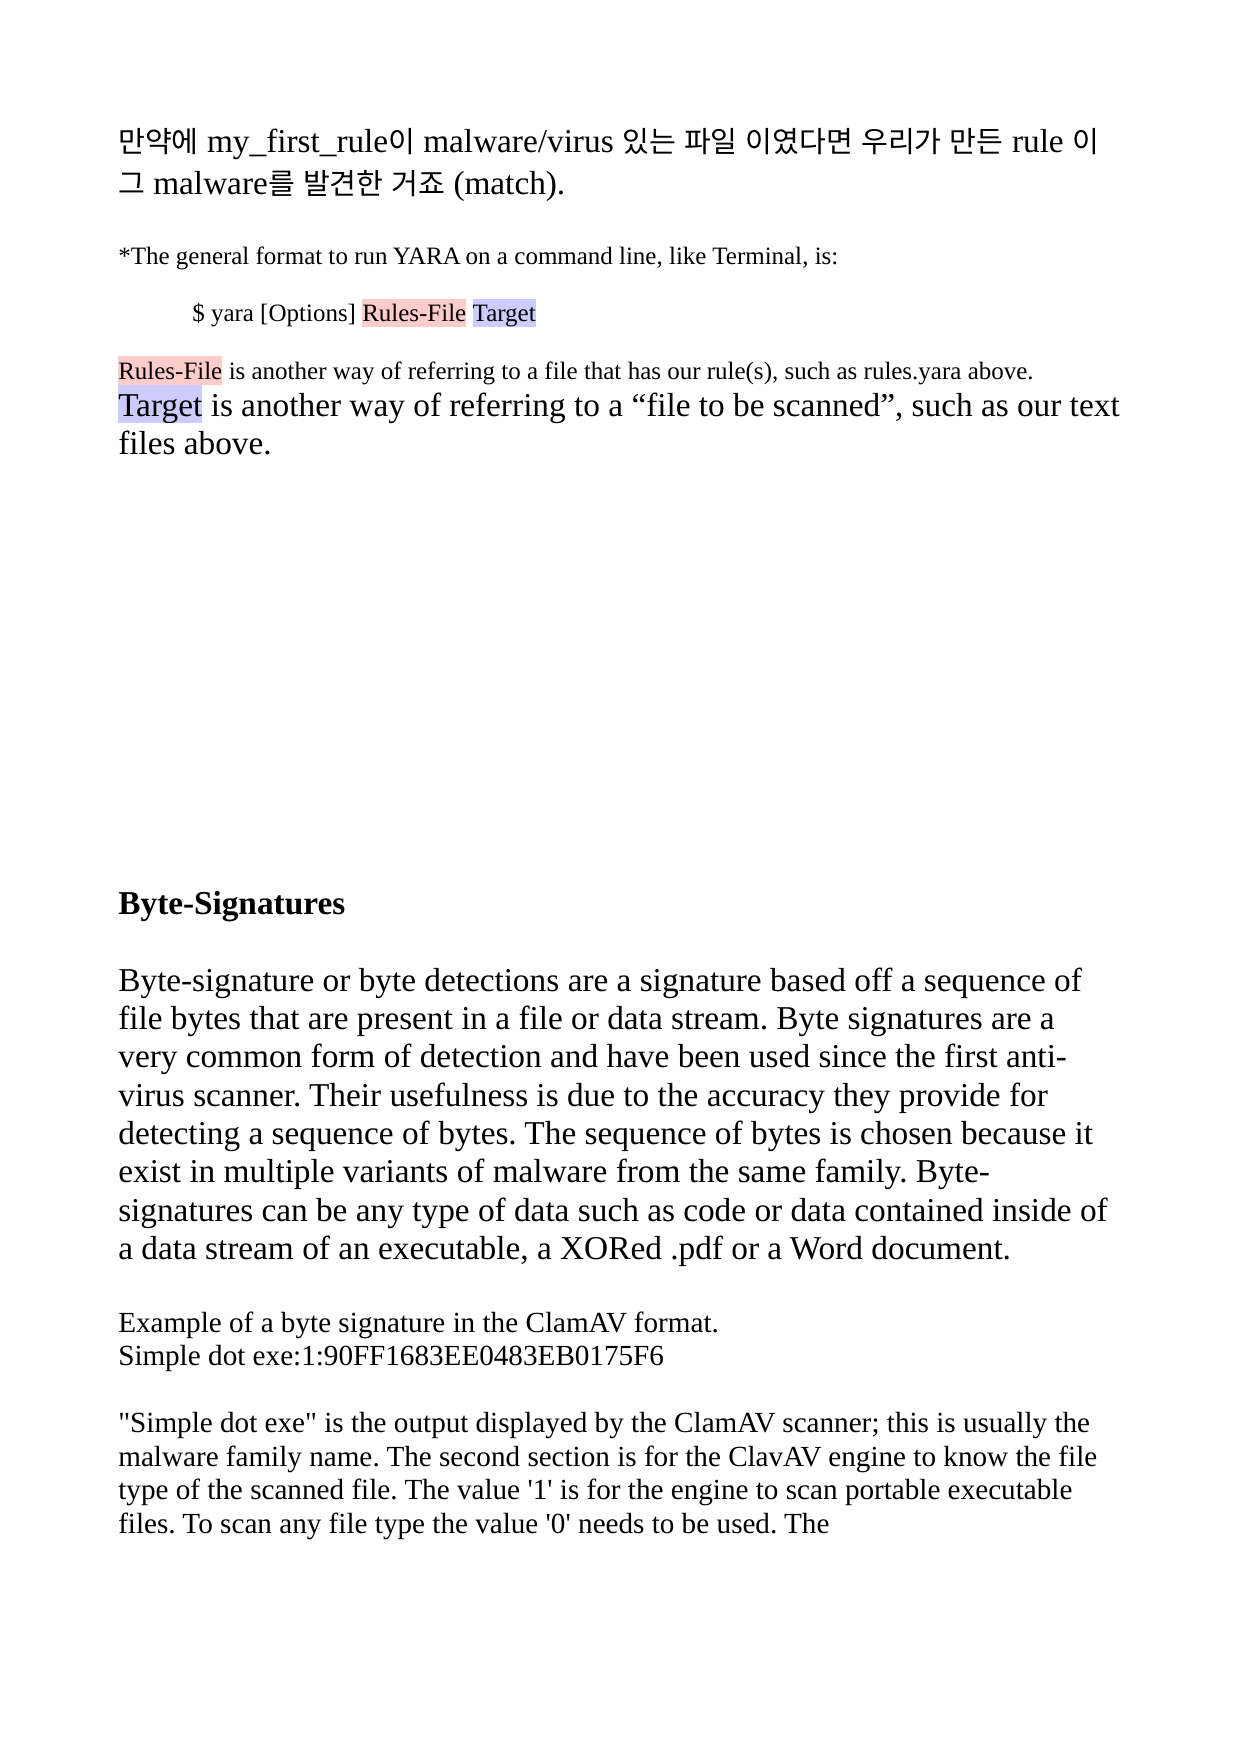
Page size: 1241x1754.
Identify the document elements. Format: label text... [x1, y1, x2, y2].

text Target is another way of referring to a “file to be scanned”, such as our text files above. [118, 385, 1122, 461]
text Rules-File is another way of referring to a file that has our rule(s), such as rules.yara above. [118, 356, 1122, 385]
text Byte-Signatures [118, 883, 1122, 921]
text *The general format to run YARA on a command line, like Terminal, is: [118, 241, 1122, 270]
text Byte-signature or byte detections are a signature based off a sequence of file bytes that are present in a file or data stream. Byte signatures are a very common form of detection and have been used since the first anti-virus scanner. Their usefulness is due to the accuracy they provide for detecting a sequence of bytes. The sequence of bytes is chosen because it exist in multiple variants of malware from the same family. Byte-signatures can be any type of data such as code or data contained inside of a data stream of an executable, a XORed .pdf or a Word document. [118, 921, 1122, 1266]
text Example of a byte signature in the ClamAV format. [118, 1305, 1122, 1338]
text 만약에 my_first_rule이 malware/virus 있는 파일 이였다면 우리가 만든 rule 이 그 malware를 발견한 거죠 (match). [118, 118, 1122, 203]
text $ yara [Options] Rules-File Target [118, 298, 1122, 327]
text Simple dot exe:1:90FF1683EE0483EB0175F6 "Simple dot exe" is the output displayed by the ClamAV scanner; this is usually the malware family name. The second section is for the ClavAV engine to know the file type of the scanned file. The value '1' is for the engine to scan portable executable files. To scan any file type the value '0' needs to be used. The [118, 1338, 1122, 1539]
